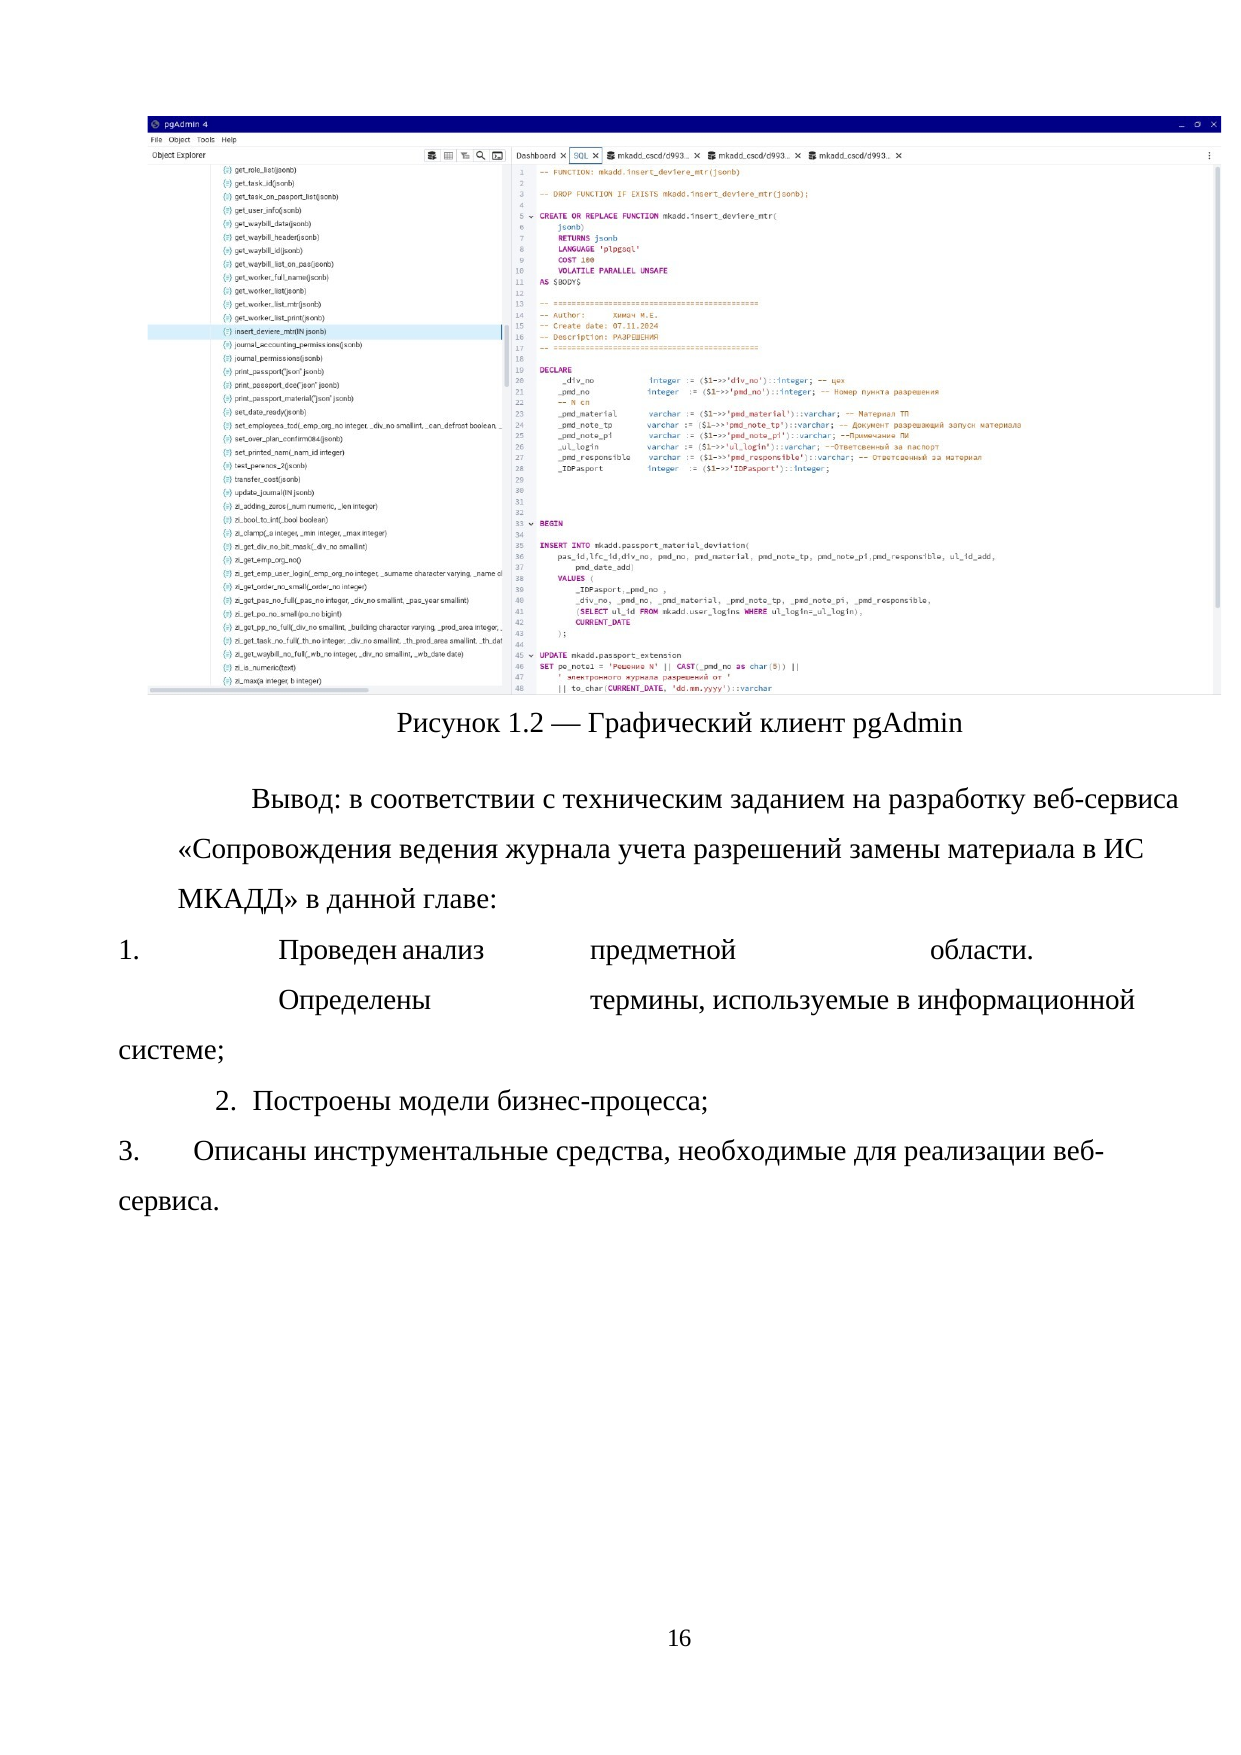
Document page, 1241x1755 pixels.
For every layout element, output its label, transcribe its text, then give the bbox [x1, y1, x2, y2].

text Вывод: в соответствии с техническим заданием на разработку веб-сервиса [251, 781, 1241, 814]
list Проведен анализ предметной области. Определены термины, используемые в информационной системе; [118, 932, 1181, 1066]
text Рисунок 1.2 — Графический клиент pgAdmin [118, 706, 1241, 739]
list Описаны инструментальные средства, необходимые для реализации веб- сервиса. [118, 1133, 1181, 1217]
text «Сопровождения ведения журнала учета разрешений замены материала в ИС МКАДД» в данной главе: [177, 831, 1180, 915]
list Построены модели бизнес-процесса; [215, 1083, 1241, 1116]
picture [147, 116, 1222, 695]
